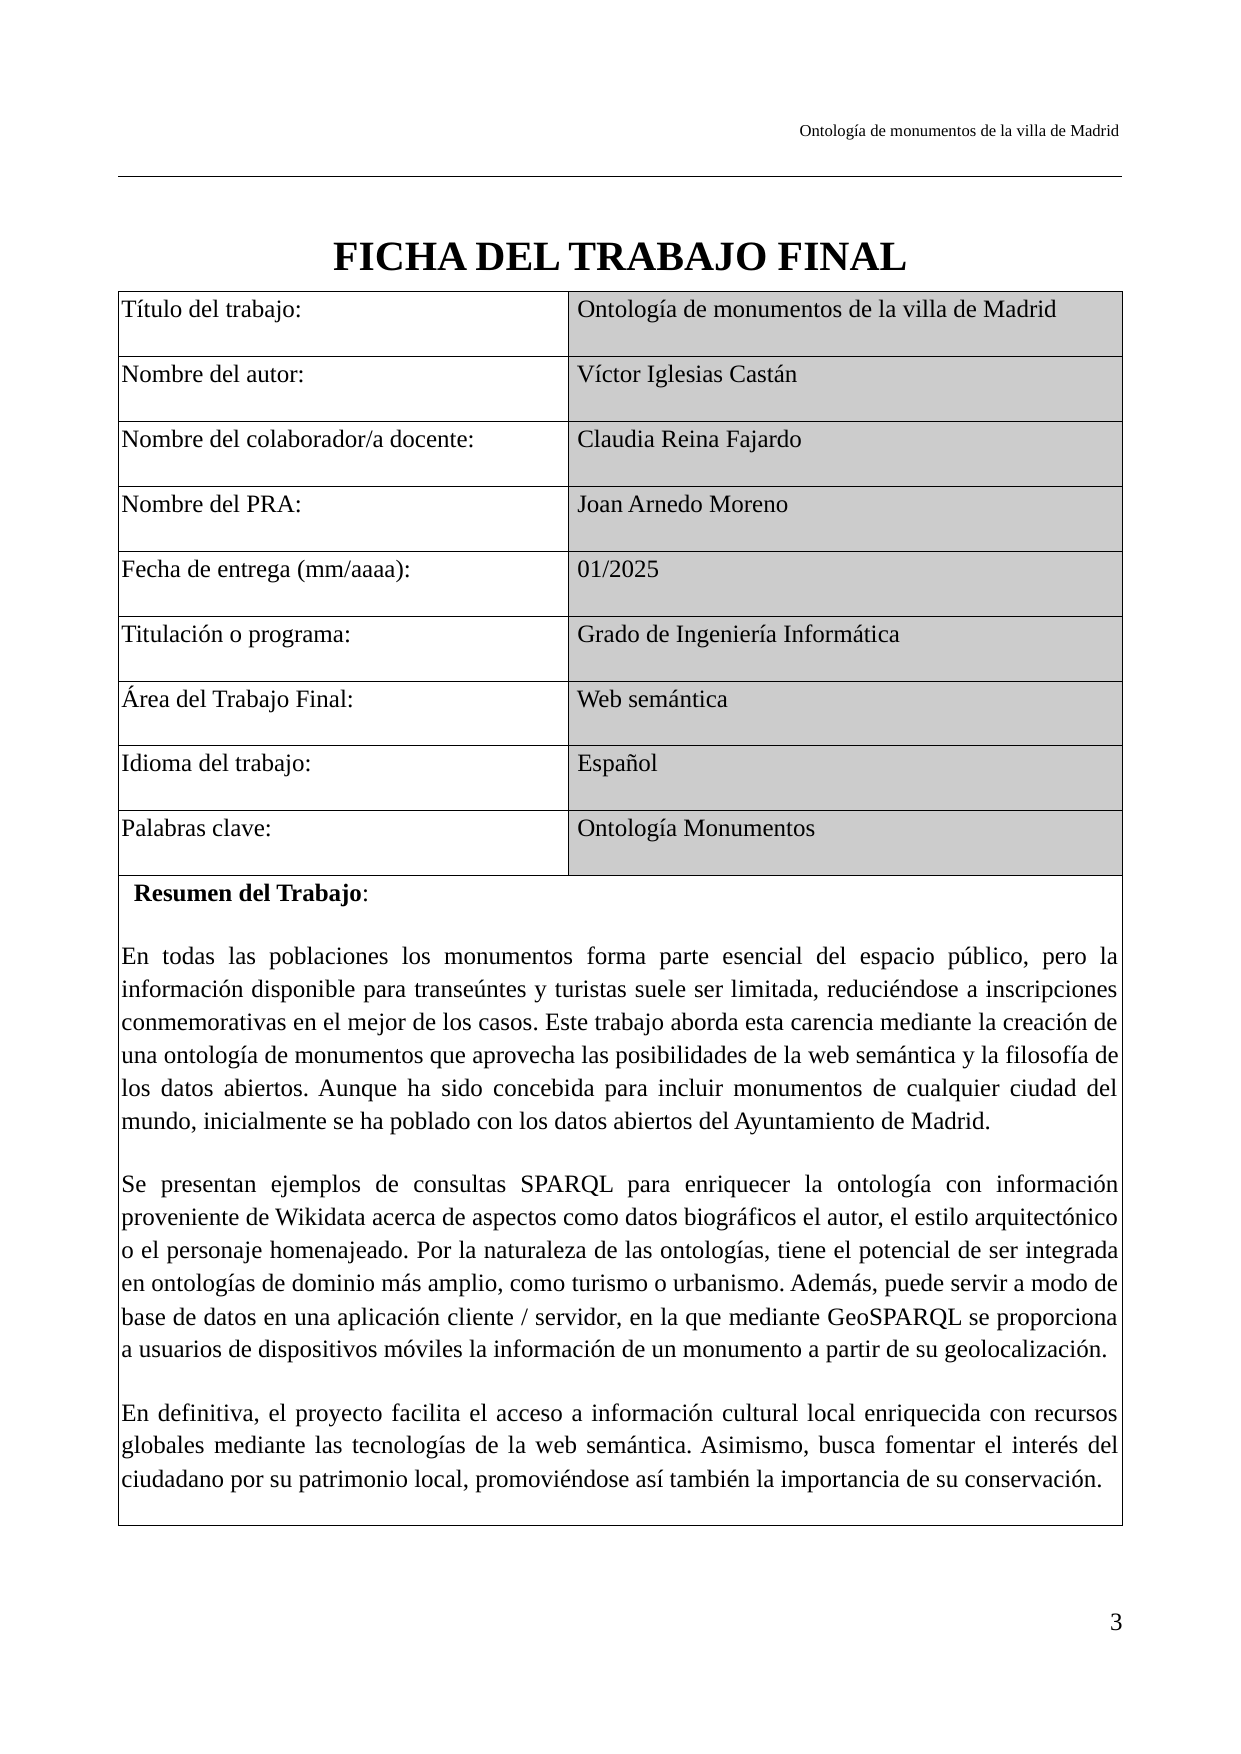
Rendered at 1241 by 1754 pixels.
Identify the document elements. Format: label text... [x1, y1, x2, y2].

table_cell Idioma del trabajo: [119, 746, 568, 810]
table_cell Nombre del colaborador/a docente: [119, 422, 568, 486]
table_cell Nombre del PRA: [119, 487, 568, 551]
table_cell Área del Trabajo Final: [119, 682, 568, 745]
table_cell Español [569, 746, 1122, 810]
table_cell Víctor Iglesias Castán [569, 357, 1122, 421]
table_cell Palabras clave: [119, 811, 568, 875]
table_cell Titulación o programa: [119, 617, 568, 681]
table_cell Joan Arnedo Moreno [569, 487, 1122, 551]
table_cell Grado de Ingeniería Informática [569, 617, 1122, 681]
table_cell Ontología Monumentos [569, 811, 1122, 875]
table_cell Fecha de entrega (mm/aaaa): [119, 552, 568, 616]
table_cell Claudia Reina Fajardo [569, 422, 1122, 486]
table_cell 01/2025 [569, 552, 1122, 616]
table_cell Nombre del autor: [119, 357, 568, 421]
table_cell Resumen del Trabajo: En todas las poblaciones los monumentos forma parte esencial del espacio público, pero la información disponible para transeúntes y turistas suele ser limitada, reduciéndose a inscripciones conmemorativas en el mejor de los casos. Este trabajo aborda esta carencia mediante la creación de una ontología de monumentos que aprovecha las posibilidades de la web semántica y la filosofía de los datos abiertos. Aunque ha sido concebida para incluir monumentos de cualquier ciudad del mundo, inicialmente se ha poblado con los datos abiertos del Ayuntamiento de Madrid. Se presentan ejemplos de consultas SPARQL para enriquecer la ontología con información proveniente de Wikidata acerca de aspectos como datos biográficos el autor, el estilo arquitectónico o el personaje homenajeado. Por la naturaleza de las ontologías, tiene el potencial de ser integrada en ontologías de dominio más amplio, como turismo o urbanismo. Además, puede servir a modo de base de datos en una aplicación cliente / servidor, en la que mediante GeoSPARQL se proporciona a usuarios de dispositivos móviles la información de un monumento a partir de su geolocalización. En definitiva, el proyecto facilita el acceso a información cultural local enriquecida con recursos globales mediante las tecnologías de la web semántica. Asimismo, busca fomentar el interés del ciudadano por su patrimonio local, promoviéndose así también la importancia de su conservación. [119, 876, 1122, 1525]
title FICHA DEL TRABAJO FINAL [118, 231, 1122, 279]
table_header Ontología de monumentos de la villa de Madrid [569, 292, 1122, 356]
table_cell Web semántica [569, 682, 1122, 745]
table_header Título del trabajo: [119, 292, 568, 356]
